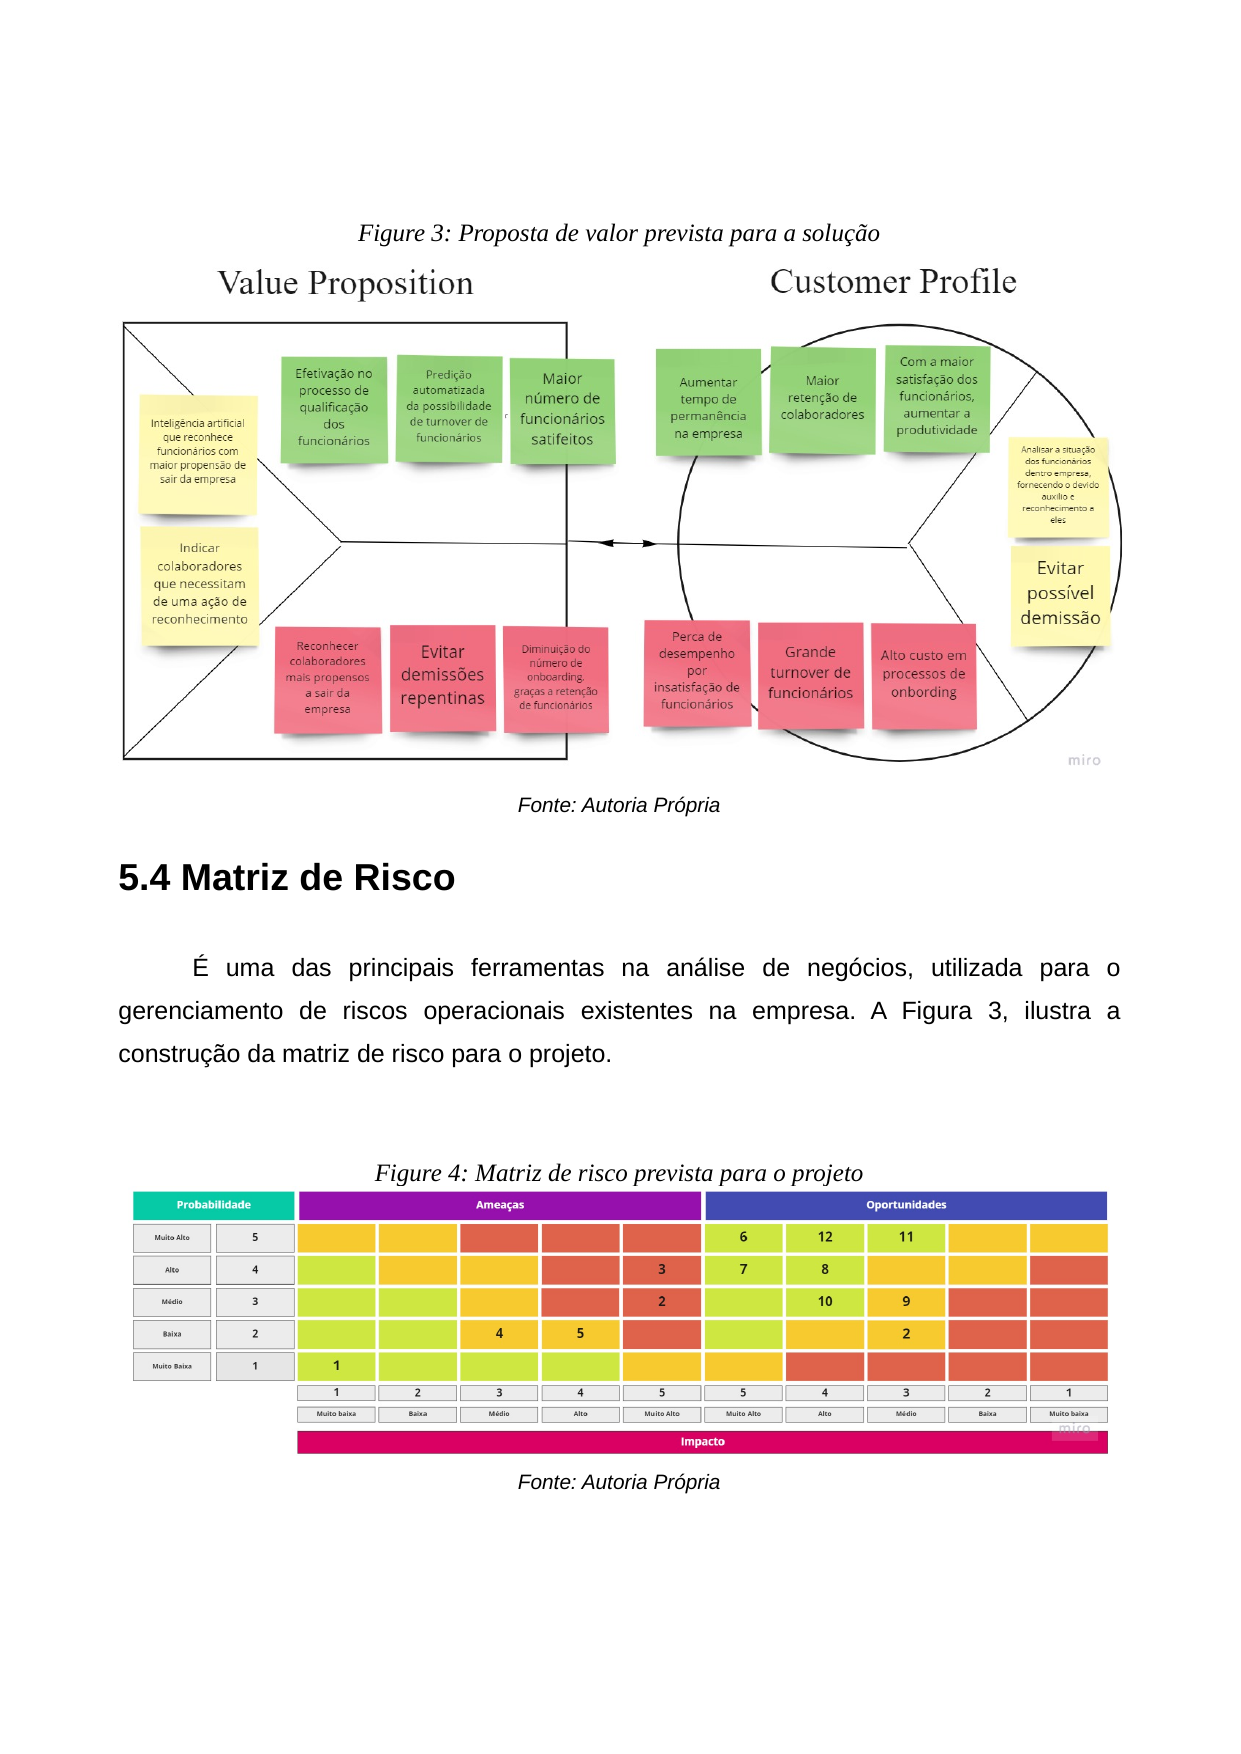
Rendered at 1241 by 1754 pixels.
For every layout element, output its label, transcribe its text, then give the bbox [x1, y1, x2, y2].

text [118, 1142, 1122, 1158]
text Figure 3: Proposta de valor prevista para a solução [118, 218, 1122, 247]
text Figure 4: Matriz de risco prevista para o projeto [118, 1158, 1122, 1186]
text [118, 247, 1122, 256]
subtitle 5.4 Matriz de Risco [118, 855, 1122, 898]
picture [118, 256, 1123, 788]
text Fonte: Autoria Própria [118, 1186, 1122, 1494]
text É uma das principais ferramentas na análise de negócios, utilizada para o gerenciamento de riscos operacionais existentes na empresa. A Figura 3, ilustra a construção da matriz de risco para o projeto. [118, 953, 1122, 1068]
text [118, 205, 1122, 218]
picture [128, 1186, 1113, 1456]
text Fonte: Autoria Própria [118, 788, 1122, 816]
